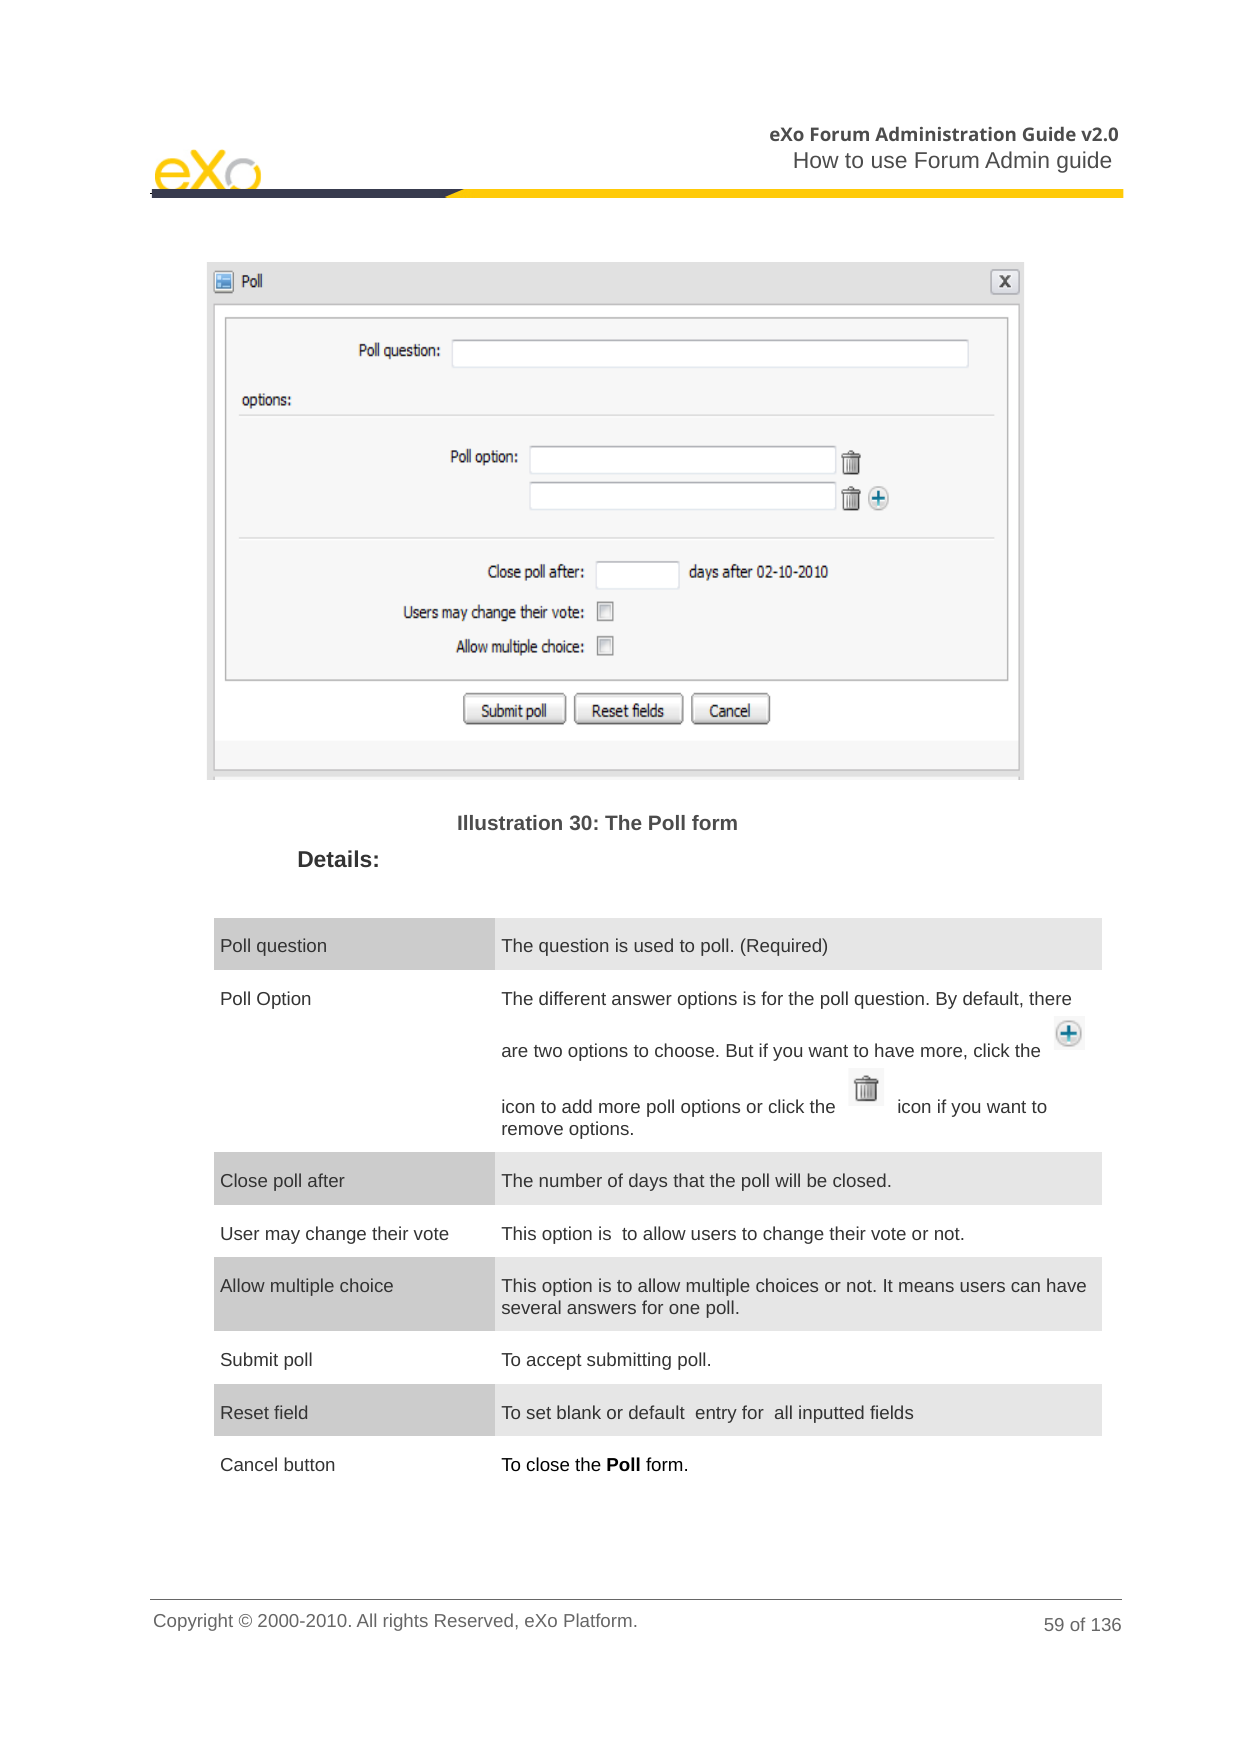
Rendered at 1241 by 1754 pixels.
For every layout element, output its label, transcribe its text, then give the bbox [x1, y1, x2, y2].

table_cell The number of days that the poll will be closed. [495, 1152, 1102, 1205]
table_header Poll question [214, 918, 495, 970]
text Illustration 30: The Poll form [159, 311, 1036, 835]
table_cell Reset field [214, 1384, 495, 1436]
table_header The question is used to poll. (Required) [495, 918, 1102, 970]
table_cell This option is to allow multiple choices or not. It means users can have several answers for one poll. [495, 1257, 1102, 1331]
picture [151, 149, 1124, 198]
picture [1053, 1016, 1085, 1050]
picture [848, 1068, 885, 1106]
table_cell Cancel button [214, 1436, 495, 1489]
table_cell To accept submitting poll. [495, 1331, 1102, 1384]
table_cell This option is to allow users to change their vote or not. [495, 1205, 1102, 1257]
table_cell The different answer options is for the poll question. By default, there are two options to choose. But if you want to have more, click the icon to add more poll options or click the icon if you want to remove options. [495, 970, 1102, 1152]
table_cell To set blank or default entry for all inputted fields [495, 1384, 1102, 1436]
table_cell User may change their vote [214, 1205, 495, 1257]
text Details: [150, 223, 1122, 872]
table_cell Allow multiple choice [214, 1257, 495, 1331]
table_cell Poll Option [214, 970, 495, 1152]
picture [206, 262, 1025, 780]
table_cell Submit poll [214, 1331, 495, 1384]
table_cell To close the Poll form. [495, 1436, 1102, 1489]
table_cell Close poll after [214, 1152, 495, 1205]
